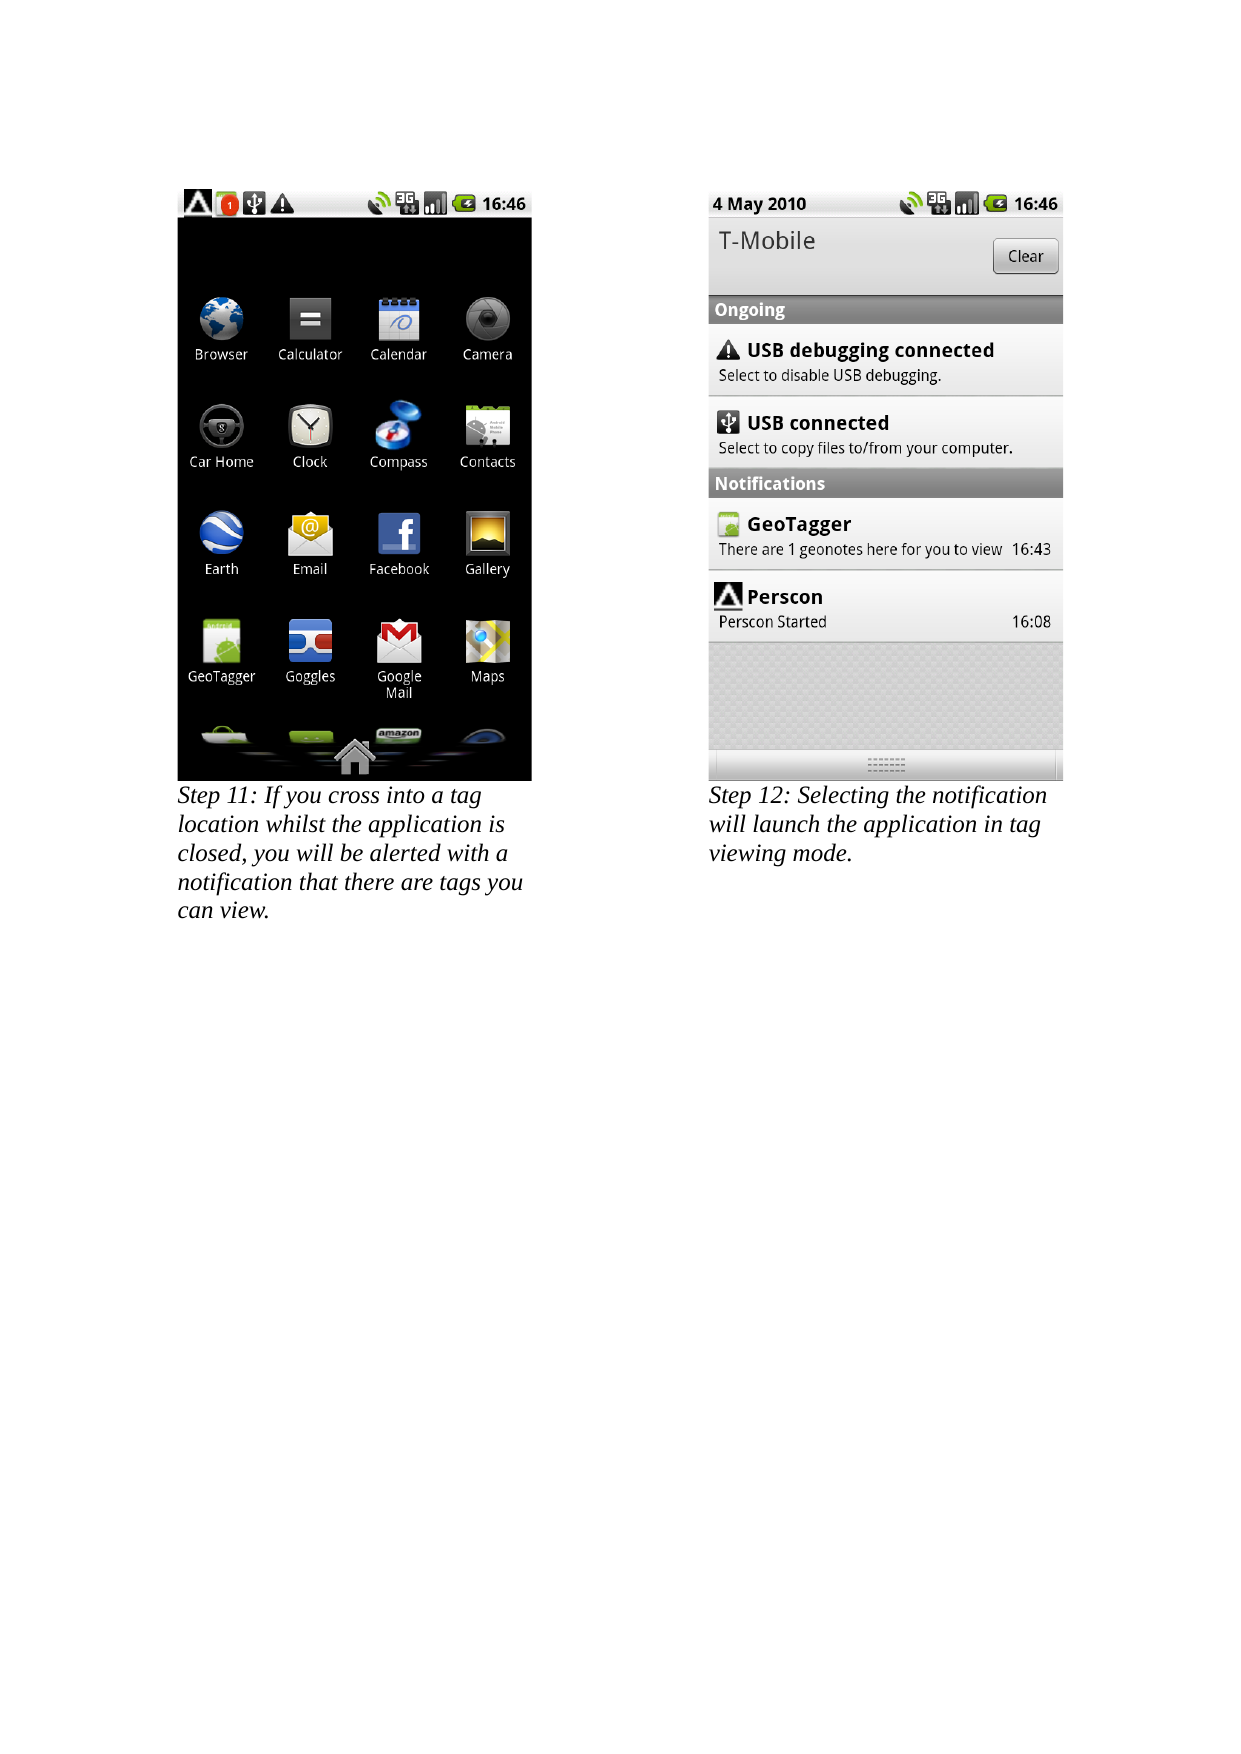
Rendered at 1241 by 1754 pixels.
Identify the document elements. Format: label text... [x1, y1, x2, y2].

picture [708, 189, 1064, 781]
picture [177, 189, 532, 781]
text Step 11: If you cross into a tag location whilst the application is closed, you will be alerted with a notification that there are tags you can view. [177, 781, 532, 924]
text Step 12: Selecting the notification will launch the application in tag viewing mode. [708, 781, 1063, 867]
